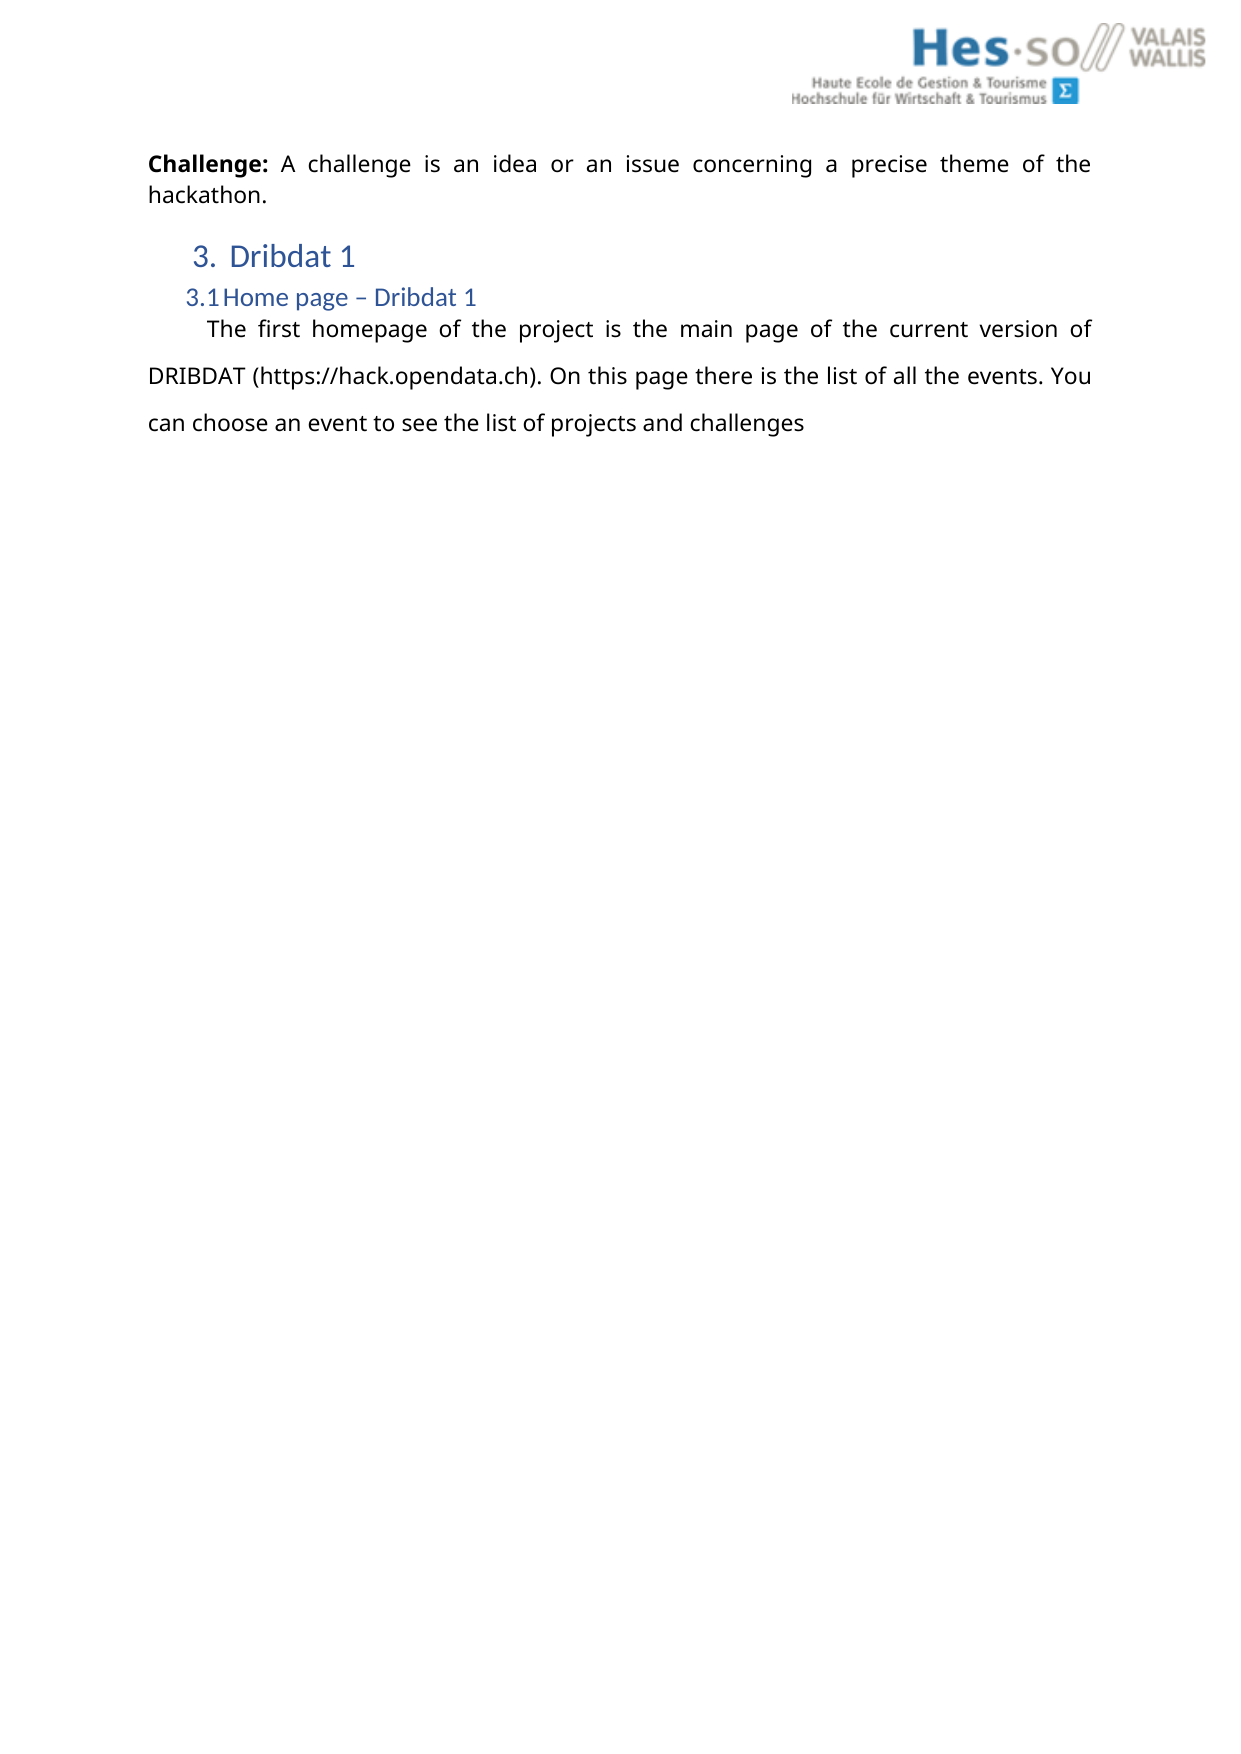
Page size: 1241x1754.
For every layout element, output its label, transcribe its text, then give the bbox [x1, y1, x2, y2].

text The first homepage of the project is the main page of the current version of DRIBDAT (https://hack.opendata.ch). On this page there is the list of all the events. You can choose an event to see the list of projects and challenges [148, 313, 1093, 438]
subtitle Dribdat 1 [192, 235, 1093, 276]
subtitle Home page – Dribdat 1 [185, 280, 1093, 313]
text Challenge: A challenge is an idea or an issue concerning a precise theme of the hackathon. [148, 148, 1093, 210]
picture [792, 23, 1206, 104]
